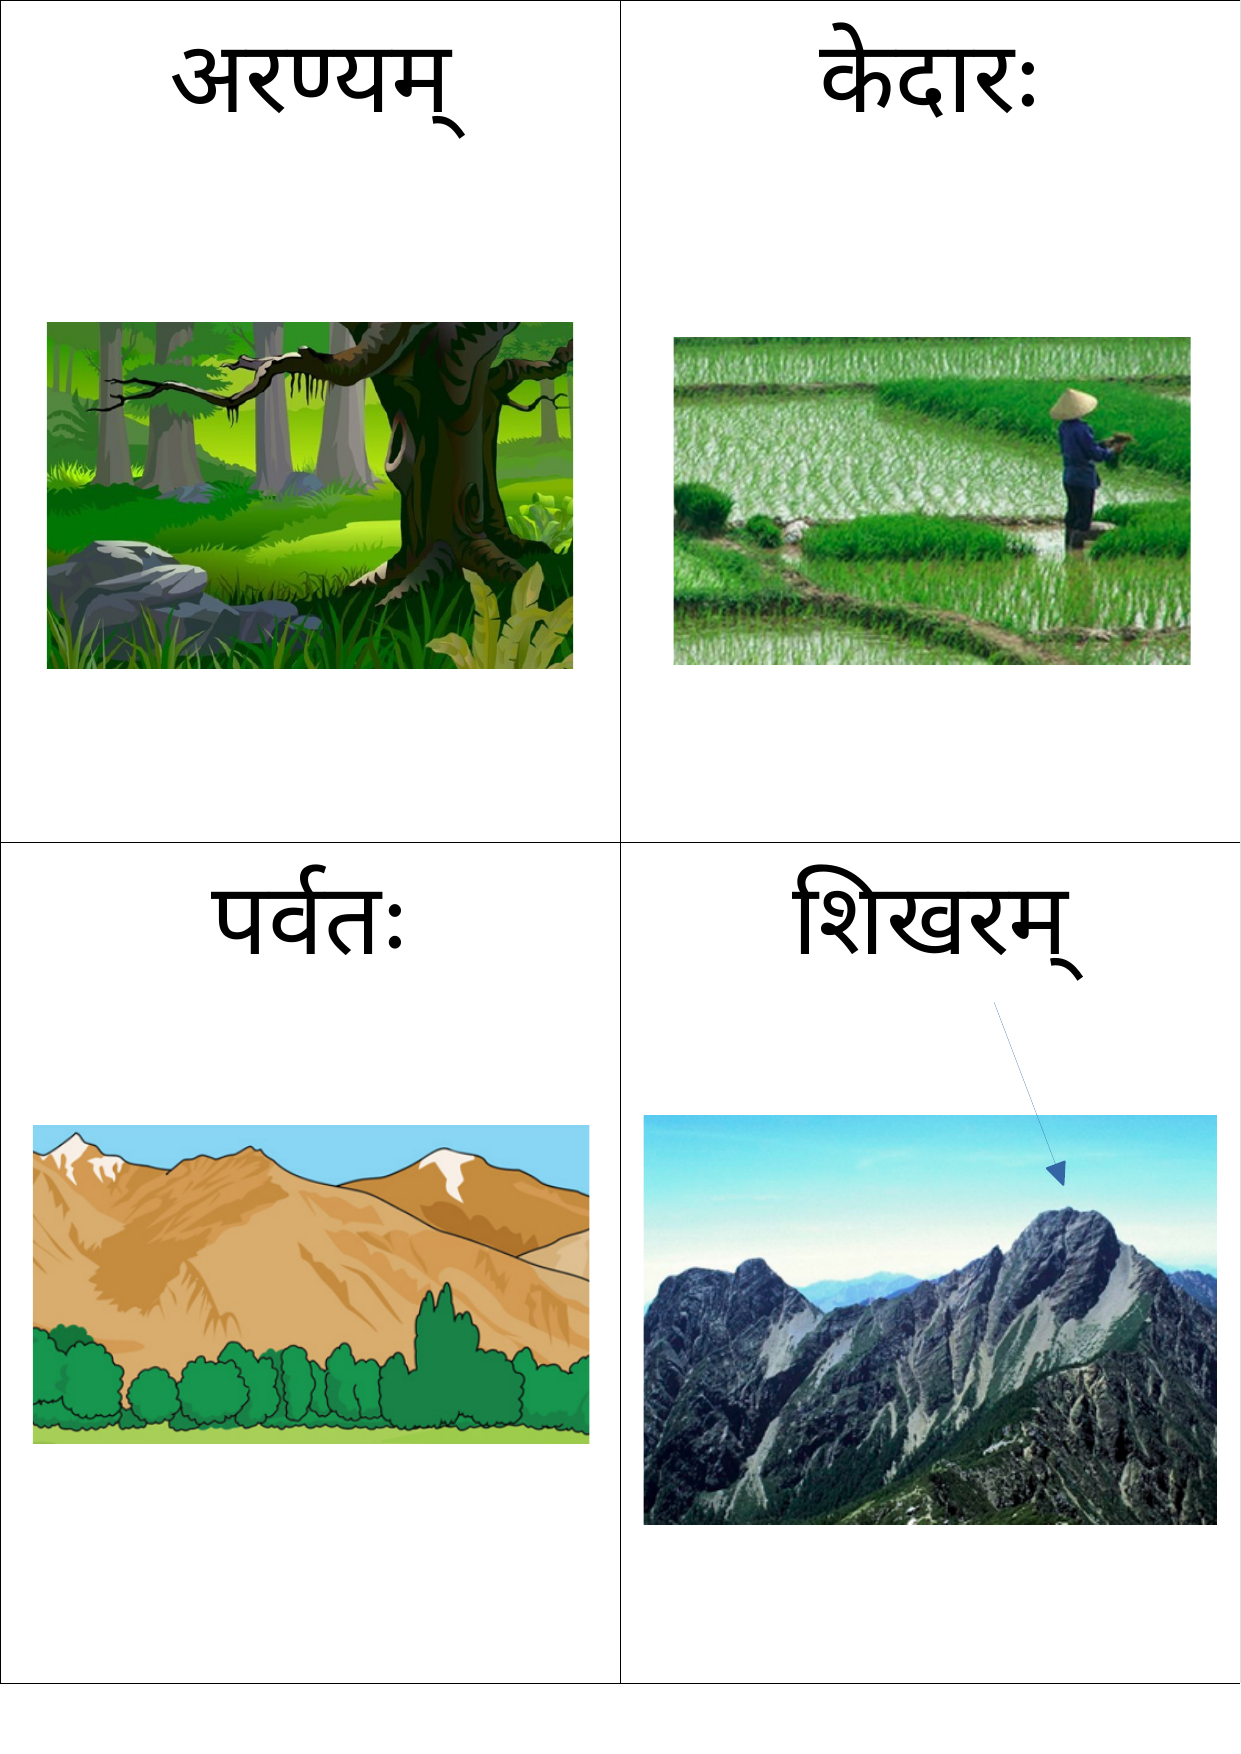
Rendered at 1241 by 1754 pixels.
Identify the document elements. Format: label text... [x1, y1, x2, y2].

picture [32, 1125, 590, 1444]
table_header केदारः [621, 1, 1240, 842]
picture [673, 337, 1191, 665]
table_cell पर्वतः [1, 843, 620, 1683]
table_header अरण्यम् [1, 1, 620, 842]
picture [643, 1115, 1217, 1525]
picture [46, 322, 574, 669]
table_cell शिखरम् [621, 843, 1240, 1683]
